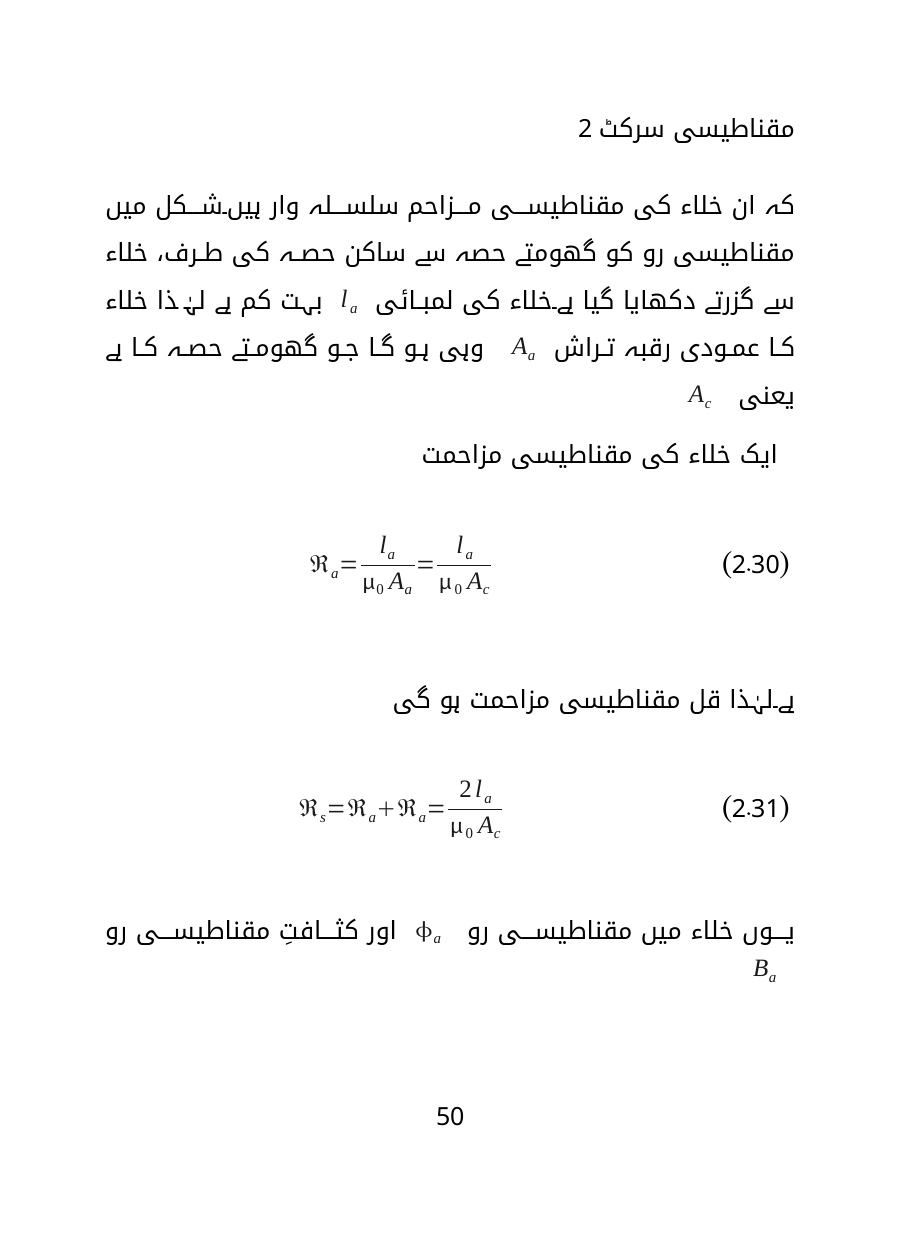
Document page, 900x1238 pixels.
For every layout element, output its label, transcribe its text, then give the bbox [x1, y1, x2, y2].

table_header (2.31) [688, 770, 795, 861]
table_header [105, 770, 688, 861]
text اس شکل میں ایک گھومتے مشین، مثلاً موٹر، کی ایک سادہ شکل دکھائی گئی ہے۔ ایسے مشینوں میں باہر کا حصہ ساکن رہتا ہے جس جو مشین کا ساکن حصہ کہتے ہیں اور اس ساکن حصہ کے اندر اس کا ایک حصہ گھومتا ہے جسے گھومتا حصہ کہتے ہیں۔ اس مثال میں ان دونوں حصوں کا لہٰذا ان کی مقناطیسی مزاحمت صفر ہے۔ مقناطیسی رو نکتہ دار لکیر سے ظاہر کی گئی ہے۔ یہ خلاء میں سے، ایک مکمل چکر کے دوران، دو مرتبہ گزرتی ہے۔ یہ دو خلاء ہر لہٰاذ سے ایک جیسے ہیں لہٰذا ان دونوں خلاء کی مقناطیسی مزاحمت بھی برابر ہو گی۔مزید یہ کہ ان خلاء کی مقناطیسی مزاحم سلسلہ وار ہیں۔شکل میں مقناطیسی رو کو گھومتے حصہ سے ساکن حصہ کی طرف، خلاء سے گزرتے دکھایا گیا ہے۔خلاء کی لمبائیبہت کم ہے لہٰذا خلاء کا عمودی رقبہ تراش وہی ہو گا جو گھومتے حصہ کا ہے یعنی [105, 182, 795, 419]
text یوں خلاء میں مقناطیسی رو اور کثافتِ مقناطیسی رو [105, 907, 795, 986]
text ایک خلاء کی مقناطیسی مزاحمت [105, 432, 795, 479]
table_header (2.30) [688, 526, 795, 616]
text ہے۔لہٰذا قل مقناطیسی مزاحمت ہو گی [105, 676, 795, 723]
table_header [105, 526, 688, 616]
